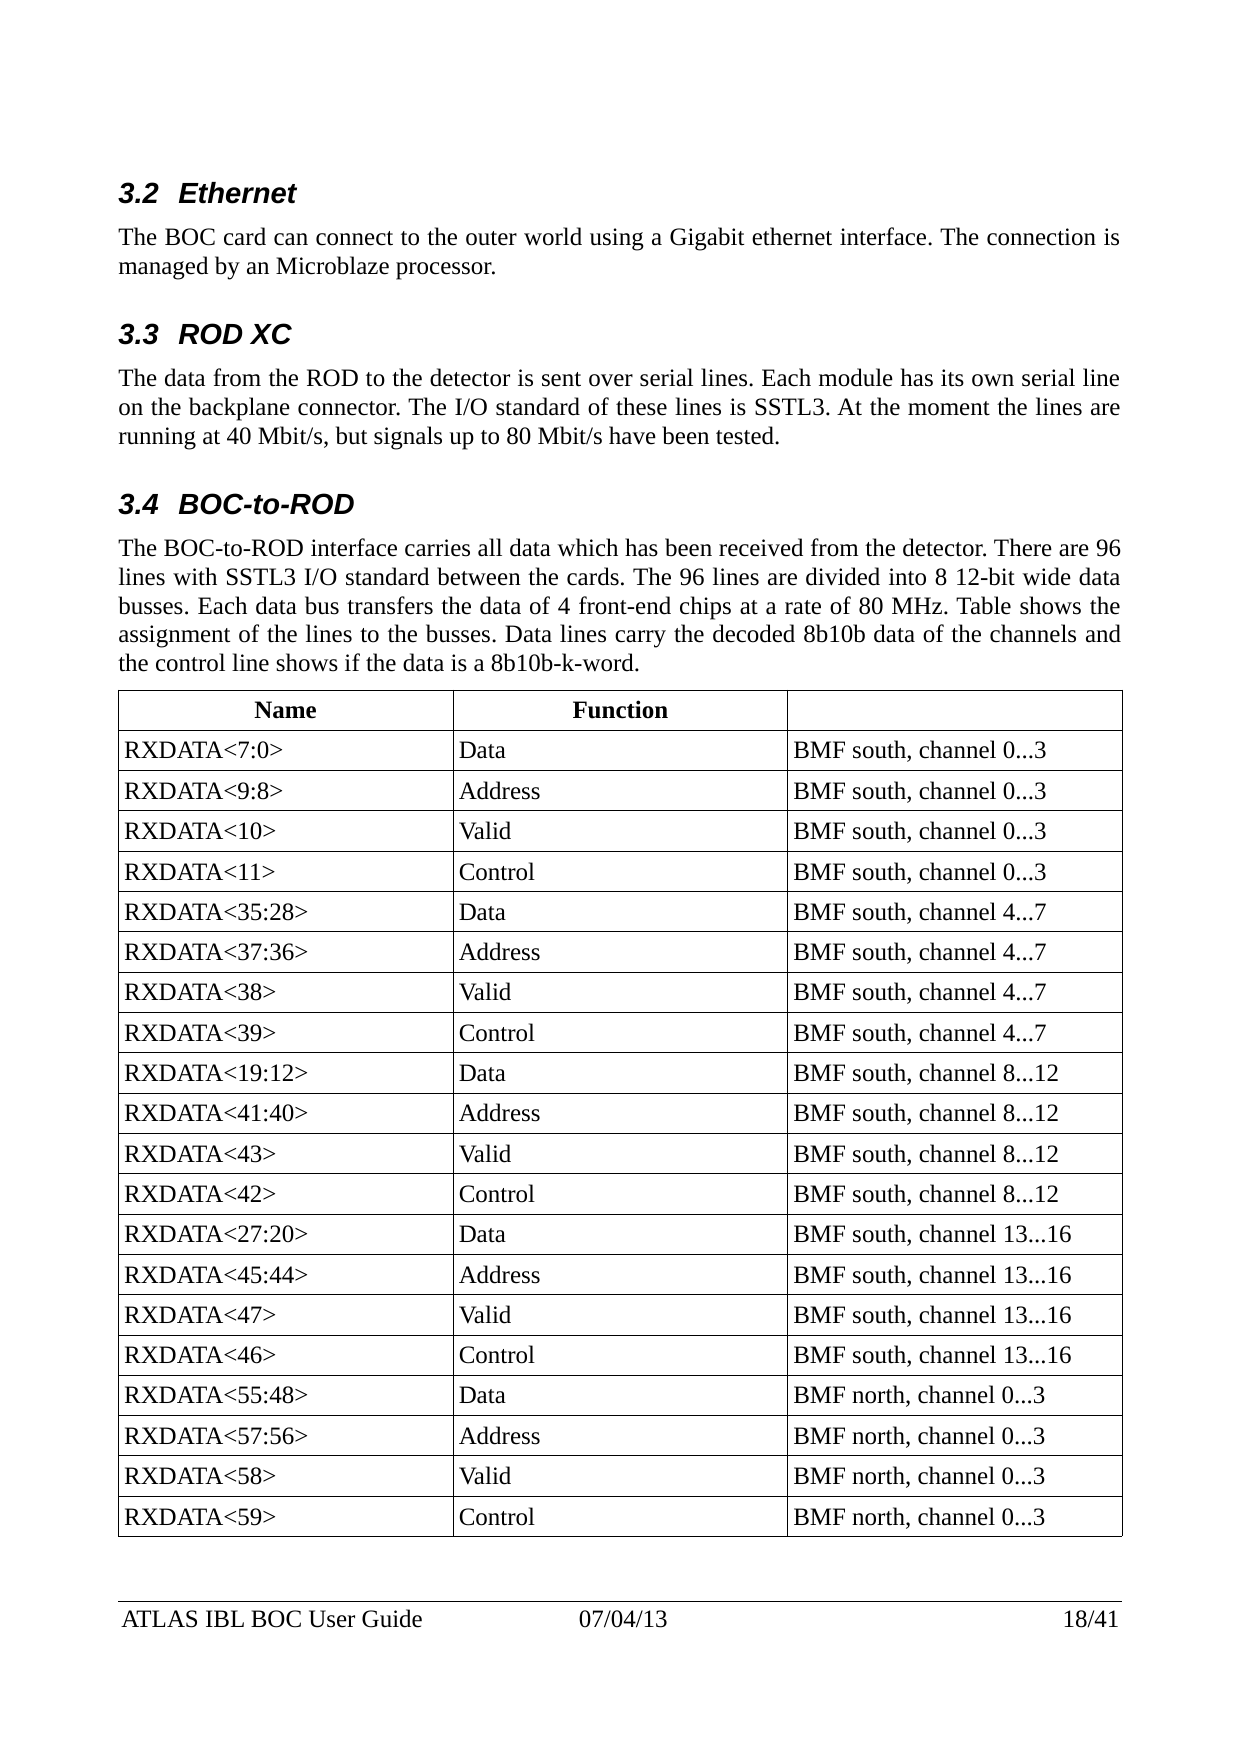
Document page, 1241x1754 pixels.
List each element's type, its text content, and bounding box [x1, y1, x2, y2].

table_cell BMF south, channel 13...16 [788, 1215, 1122, 1254]
table_cell Control [454, 1336, 787, 1375]
table_cell Control [454, 852, 787, 891]
table_cell BMF south, channel 0...3 [788, 811, 1122, 851]
table_cell Data [454, 1053, 787, 1093]
table_cell RXDATA<11> [119, 852, 453, 891]
subtitle ROD XC [118, 317, 1122, 351]
table_cell BMF south, channel 13...16 [788, 1336, 1122, 1375]
table_cell RXDATA<7:0> [119, 731, 453, 770]
table_cell BMF south, channel 0...3 [788, 852, 1122, 891]
table_cell Data [454, 1215, 787, 1254]
table_cell Control [454, 1497, 787, 1536]
table_cell RXDATA<43> [119, 1134, 453, 1173]
table_cell RXDATA<19:12> [119, 1053, 453, 1093]
table_cell BMF south, channel 4...7 [788, 892, 1122, 931]
table_cell BMF north, channel 0...3 [788, 1416, 1122, 1455]
text The BOC card can connect to the outer world using a Gigabit ethernet interface. The connection is managed by an Microblaze processor. [118, 222, 1122, 280]
table_header [788, 691, 1122, 730]
table_cell RXDATA<27:20> [119, 1215, 453, 1254]
table_cell BMF south, channel 13...16 [788, 1295, 1122, 1334]
table_cell RXDATA<46> [119, 1336, 453, 1375]
table_cell Control [454, 1013, 787, 1052]
table_cell Address [454, 1416, 787, 1455]
table_cell Data [454, 892, 787, 931]
table_cell RXDATA<39> [119, 1013, 453, 1052]
table_cell Data [454, 1376, 787, 1415]
table_cell Control [454, 1174, 787, 1213]
table_cell BMF south, channel 8...12 [788, 1134, 1122, 1173]
text The BOC-to-ROD interface carries all data which has been received from the detector. There are 96 lines with SSTL3 I/O standard between the cards. The 96 lines are divided into 8 12-bit wide data busses. Each data bus transfers the data of 4 front-end chips at a rate of 80 MHz. Table shows the assignment of the lines to the busses. Data lines carry the decoded 8b10b data of the channels and the control line shows if the data is a 8b10b-k-word. [118, 533, 1122, 677]
text The data from the ROD to the detector is sent over serial lines. Each module has its own serial line on the backplane connector. The I/O standard of these lines is SSTL3. At the moment the lines are running at 40 Mbit/s, but signals up to 80 Mbit/s have been tested. [118, 363, 1122, 450]
table_cell Valid [454, 811, 787, 851]
table_header Name [119, 691, 453, 730]
table_cell RXDATA<58> [119, 1456, 453, 1496]
table_cell Data [454, 731, 787, 770]
table_cell RXDATA<10> [119, 811, 453, 851]
table_cell Address [454, 771, 787, 810]
subtitle Ethernet [118, 176, 1122, 210]
table_cell BMF south, channel 13...16 [788, 1255, 1122, 1294]
table_cell BMF south, channel 8...12 [788, 1053, 1122, 1093]
table_cell BMF north, channel 0...3 [788, 1376, 1122, 1415]
table_cell Valid [454, 1134, 787, 1173]
table_cell Valid [454, 1456, 787, 1496]
subtitle BOC-to-ROD [118, 487, 1122, 521]
table_cell BMF south, channel 8...12 [788, 1174, 1122, 1213]
table_header Function [454, 691, 787, 730]
table_cell BMF south, channel 4...7 [788, 1013, 1122, 1052]
table_cell BMF north, channel 0...3 [788, 1497, 1122, 1536]
table_cell BMF south, channel 8...12 [788, 1094, 1122, 1133]
table_cell RXDATA<35:28> [119, 892, 453, 931]
table_cell RXDATA<42> [119, 1174, 453, 1213]
table_cell RXDATA<41:40> [119, 1094, 453, 1133]
table_cell Address [454, 932, 787, 972]
table_cell Valid [454, 1295, 787, 1334]
table_cell Address [454, 1255, 787, 1294]
table_cell RXDATA<45:44> [119, 1255, 453, 1294]
table_cell RXDATA<57:56> [119, 1416, 453, 1455]
table_cell RXDATA<55:48> [119, 1376, 453, 1415]
table_cell BMF south, channel 4...7 [788, 973, 1122, 1012]
table_cell RXDATA<38> [119, 973, 453, 1012]
table_cell Valid [454, 973, 787, 1012]
table_cell BMF south, channel 0...3 [788, 731, 1122, 770]
table_cell Address [454, 1094, 787, 1133]
table_cell BMF south, channel 0...3 [788, 771, 1122, 810]
table_cell RXDATA<9:8> [119, 771, 453, 810]
table_cell RXDATA<59> [119, 1497, 453, 1536]
table_cell BMF north, channel 0...3 [788, 1456, 1122, 1496]
table_cell RXDATA<47> [119, 1295, 453, 1334]
table_cell BMF south, channel 4...7 [788, 932, 1122, 972]
table_cell RXDATA<37:36> [119, 932, 453, 972]
